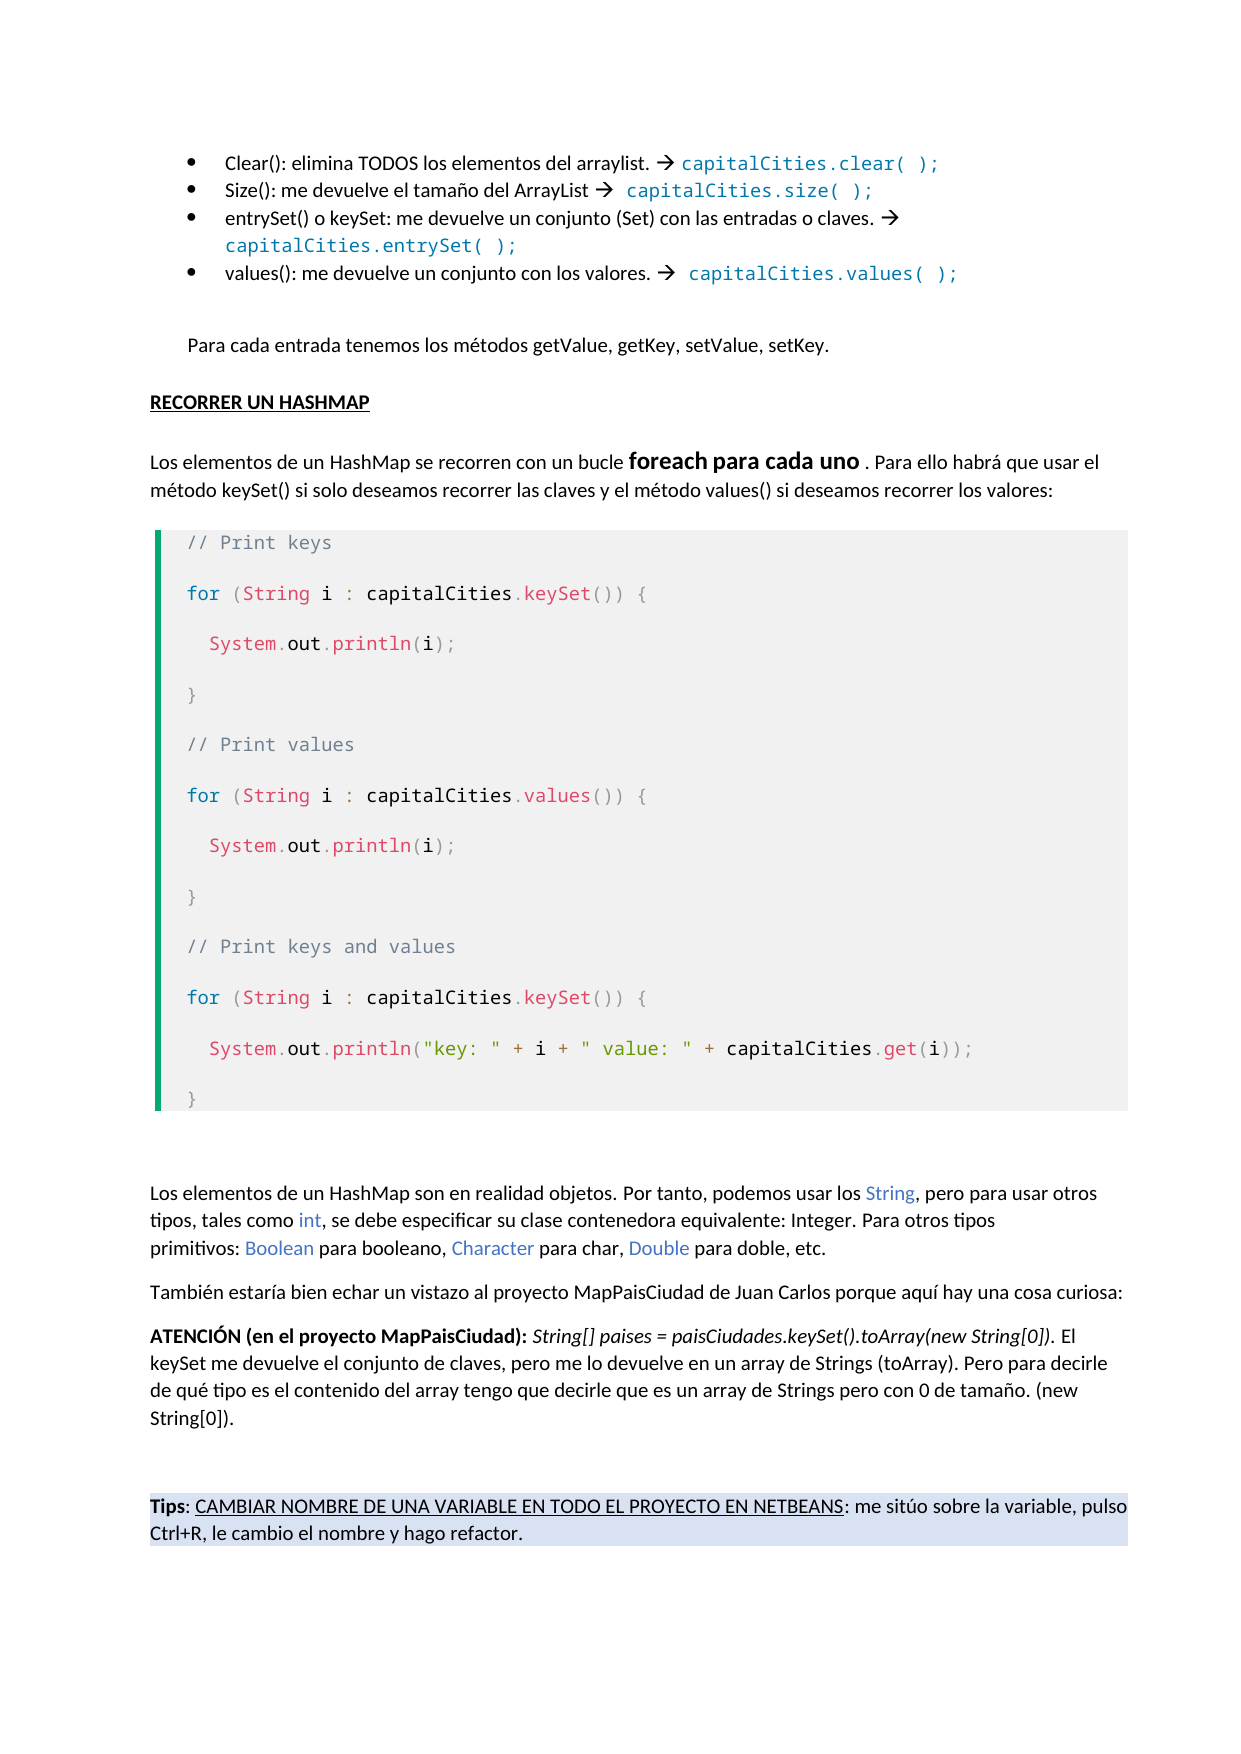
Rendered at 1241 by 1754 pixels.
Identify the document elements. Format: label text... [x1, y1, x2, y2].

text } [161, 883, 1128, 909]
list values(): me devuelve un conjunto con los valores.  capitalCities.values( ); [187, 260, 1128, 286]
text Los elementos de un HashMap se recorren con un bucle foreach para cada uno . Para ello habrá que usar el método keySet() si solo deseamos recorrer las claves y el método values() si deseamos recorrer los valores: [150, 445, 1128, 503]
text System.out.println("key: " + i + " value: " + capitalCities.get(i)); [161, 1035, 1128, 1060]
text // Print keys and values [161, 934, 1128, 959]
text } [161, 681, 1128, 707]
list Clear(): elimina TODOS los elementos del arraylist.  capitalCities.clear( ); [187, 150, 1128, 176]
list Size(): me devuelve el tamaño del ArrayList  capitalCities.size( ); [187, 178, 1128, 203]
text // Print keys [161, 530, 1128, 555]
text ATENCIÓN (en el proyecto MapPaisCiudad): String[] paises = paisCiudades.keySet().toArray(new String[0]). El keySet me devuelve el conjunto de claves, pero me lo devuelve en un array de Strings (toArray). Pero para decirle de qué tipo es el contenido del array tengo que decirle que es un array de Strings pero con 0 de tamaño. (new String[0]). [150, 1323, 1128, 1431]
text Tips: CAMBIAR NOMBRE DE UNA VARIABLE EN TODO EL PROYECTO EN NETBEANS: me sitúo sobre la variable, pulso Ctrl+R, le cambio el nombre y hago refactor. [150, 1493, 1128, 1546]
list entrySet() o keySet: me devuelve un conjunto (Set) con las entradas o claves.  capitalCities.entrySet( ); [187, 205, 1128, 258]
text RECORRER UN HASHMAP [150, 389, 1128, 415]
text System.out.println(i); [161, 631, 1128, 656]
text Los elementos de un HashMap son en realidad objetos. Por tanto, podemos usar los String, pero para usar otros tipos, tales como int, se debe especificar su clase contenedora equivalente: Integer. Para otros tipos primitivos: Boolean para booleano, Character para char, Double para doble, etc. [150, 1180, 1128, 1260]
text System.out.println(i); [161, 833, 1128, 858]
text for (String i : capitalCities.keySet()) { [161, 984, 1128, 1010]
text } [161, 1085, 1128, 1111]
text for (String i : capitalCities.values()) { [161, 782, 1128, 808]
text // Print values [161, 732, 1128, 757]
text Para cada entrada tenemos los métodos getValue, getKey, setValue, setKey. [187, 332, 1128, 357]
text También estaría bien echar un vistazo al proyecto MapPaisCiudad de Juan Carlos porque aquí hay una cosa curiosa: [150, 1279, 1128, 1304]
text for (String i : capitalCities.keySet()) { [161, 580, 1128, 606]
